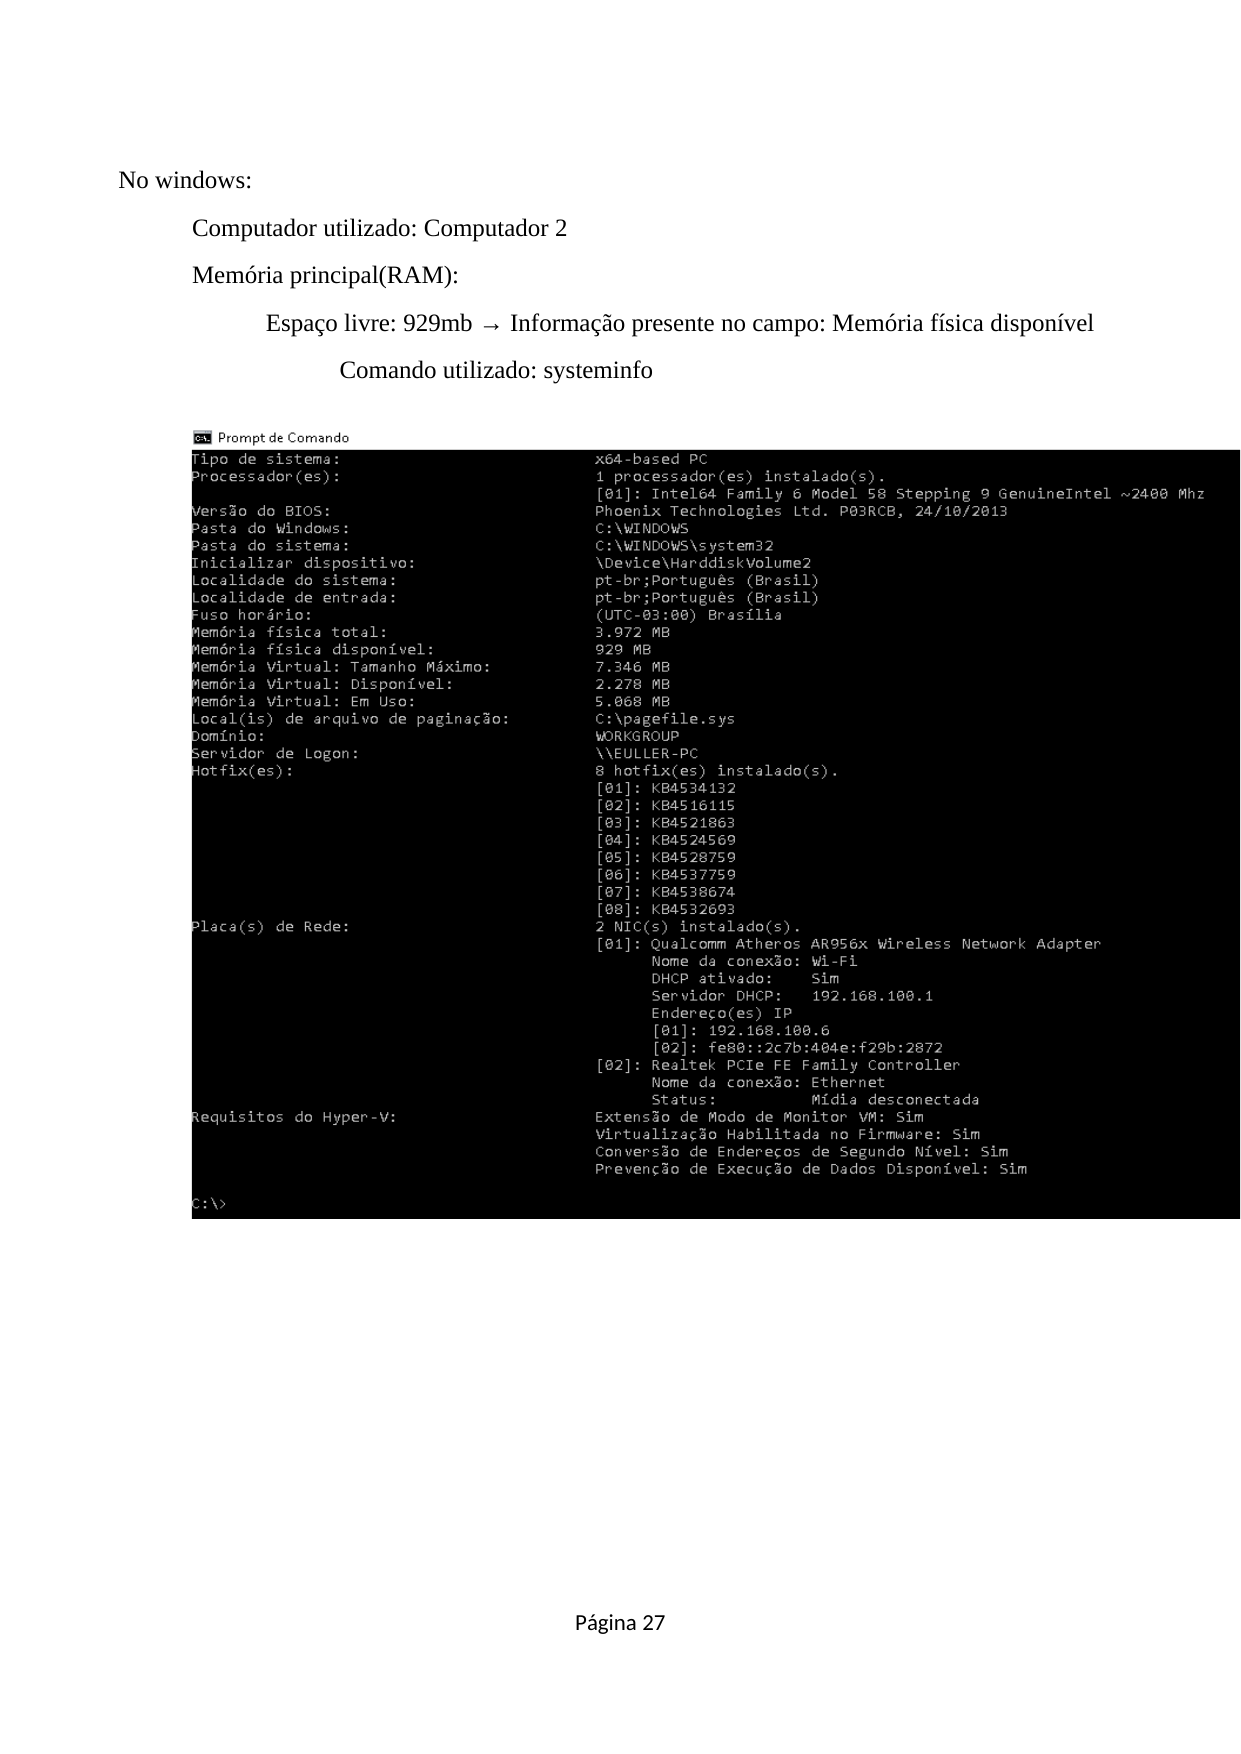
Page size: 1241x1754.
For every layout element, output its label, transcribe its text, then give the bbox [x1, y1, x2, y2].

text Memória principal(RAM): [118, 260, 1122, 289]
text Computador utilizado: Computador 2 [118, 213, 1122, 242]
text Comando utilizado: systeminfo [118, 355, 1122, 384]
text No windows: [118, 166, 1122, 194]
text Espaço livre: 929mb → Informação presente no campo: Memória física disponível [118, 308, 1122, 336]
picture [191, 425, 1241, 1219]
